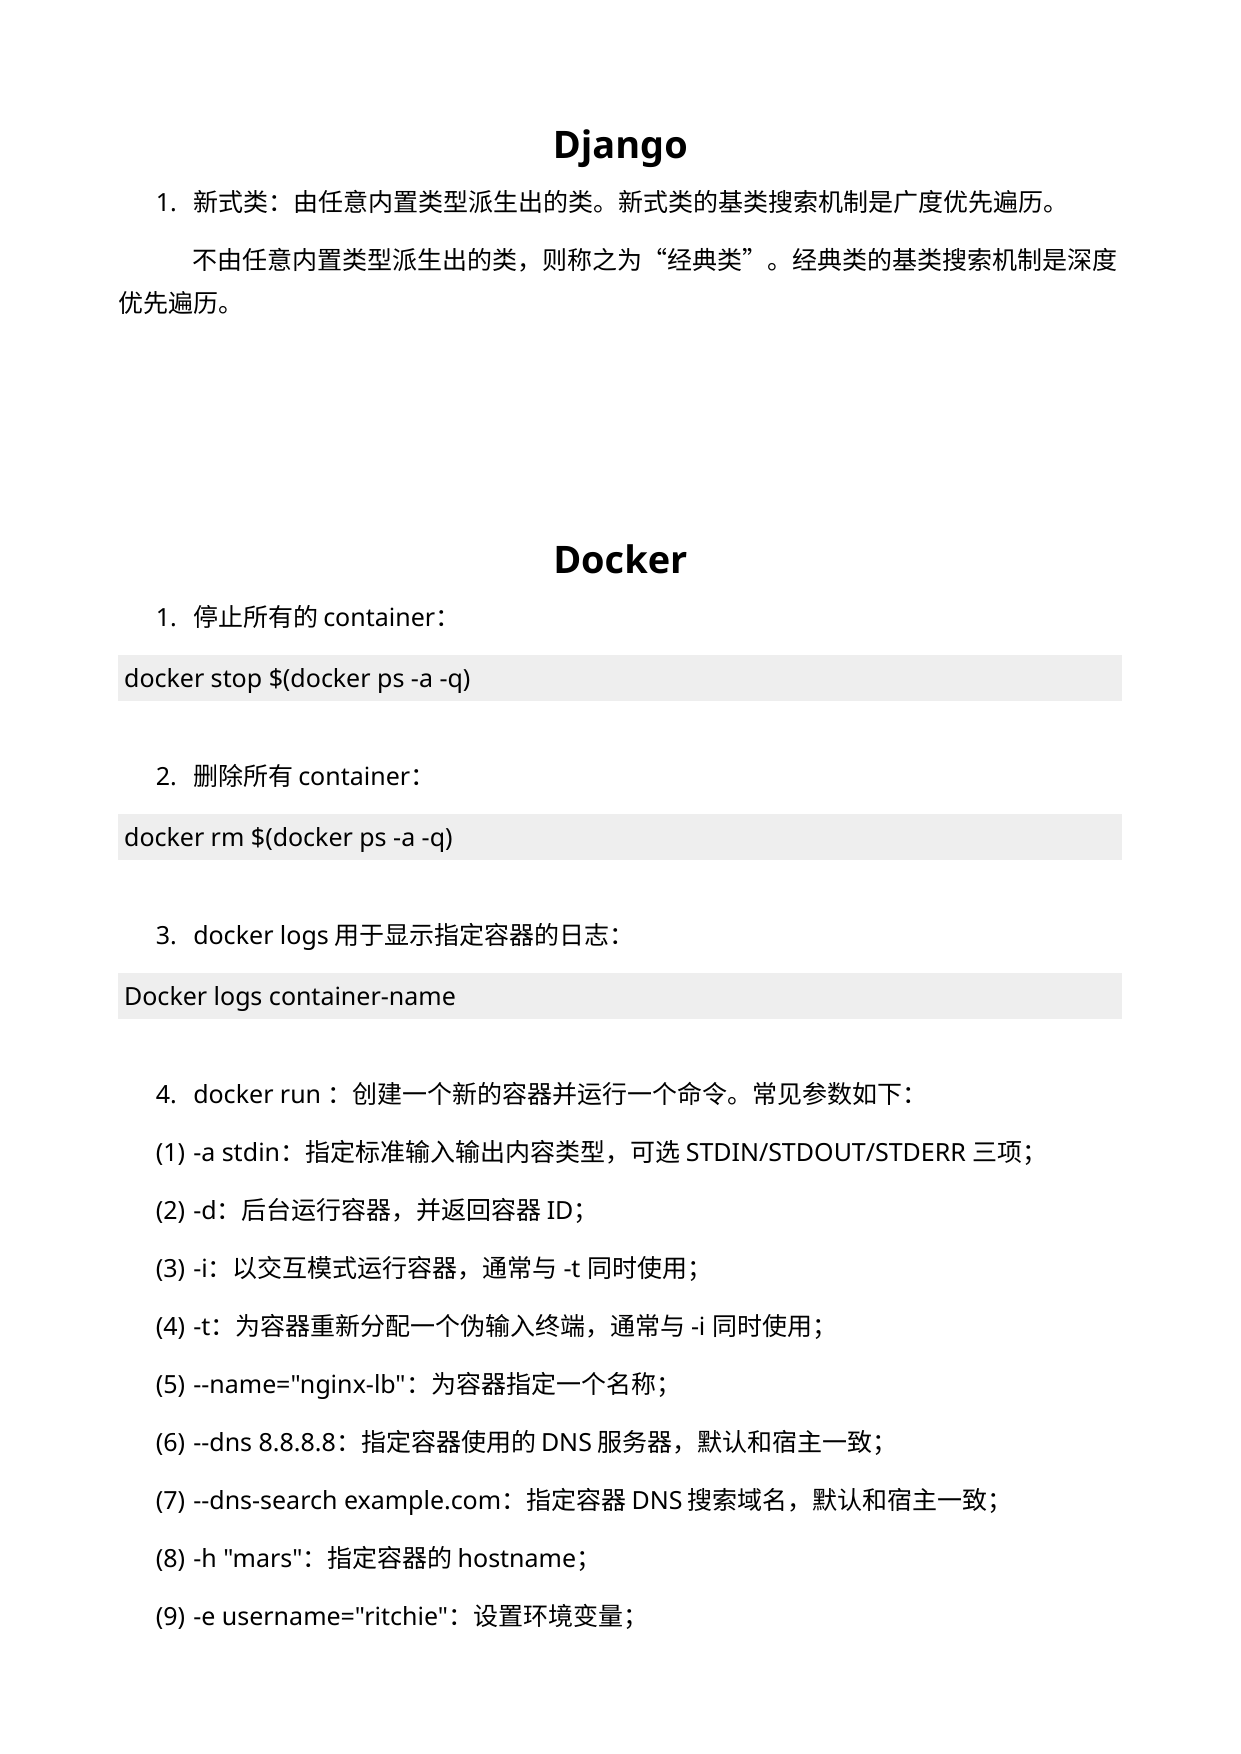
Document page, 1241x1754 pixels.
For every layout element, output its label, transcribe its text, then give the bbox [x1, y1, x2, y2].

subtitle Docker [118, 533, 1122, 585]
list --dns-search example.com：指定容器DNS搜索域名，默认和宿主一致； [156, 1480, 1122, 1516]
list -i：以交互模式运行容器，通常与 -t 同时使用； [156, 1248, 1122, 1284]
table_header Docker logs container-name [118, 973, 1122, 1019]
table_header docker rm $(docker ps -a -q) [118, 814, 1122, 860]
list 新式类：由任意内置类型派生出的类。新式类的基类搜索机制是广度优先遍历。 [156, 182, 1122, 218]
list 停止所有的container： [156, 597, 1122, 633]
list --name="nginx-lb"：为容器指定一个名称； [156, 1364, 1122, 1400]
list 删除所有container： [156, 756, 1122, 792]
list -t：为容器重新分配一个伪输入终端，通常与 -i 同时使用； [156, 1306, 1122, 1342]
list --dns 8.8.8.8：指定容器使用的DNS服务器，默认和宿主一致； [156, 1422, 1122, 1458]
subtitle Django [118, 118, 1122, 170]
list docker logs用于显示指定容器的日志： [156, 915, 1122, 951]
text 不由任意内置类型派生出的类，则称之为“经典类”。经典类的基类搜索机制是深度优先遍历。 [118, 240, 1122, 320]
list -h "mars"：指定容器的hostname； [156, 1538, 1122, 1574]
table_header docker stop $(docker ps -a -q) [118, 655, 1122, 701]
list -a stdin：指定标准输入输出内容类型，可选 STDIN/STDOUT/STDERR 三项； [156, 1132, 1122, 1168]
list -e username="ritchie"：设置环境变量； [156, 1596, 1122, 1632]
list -d：后台运行容器，并返回容器ID； [156, 1190, 1122, 1226]
list docker run ：创建一个新的容器并运行一个命令。常见参数如下： [156, 1074, 1122, 1110]
